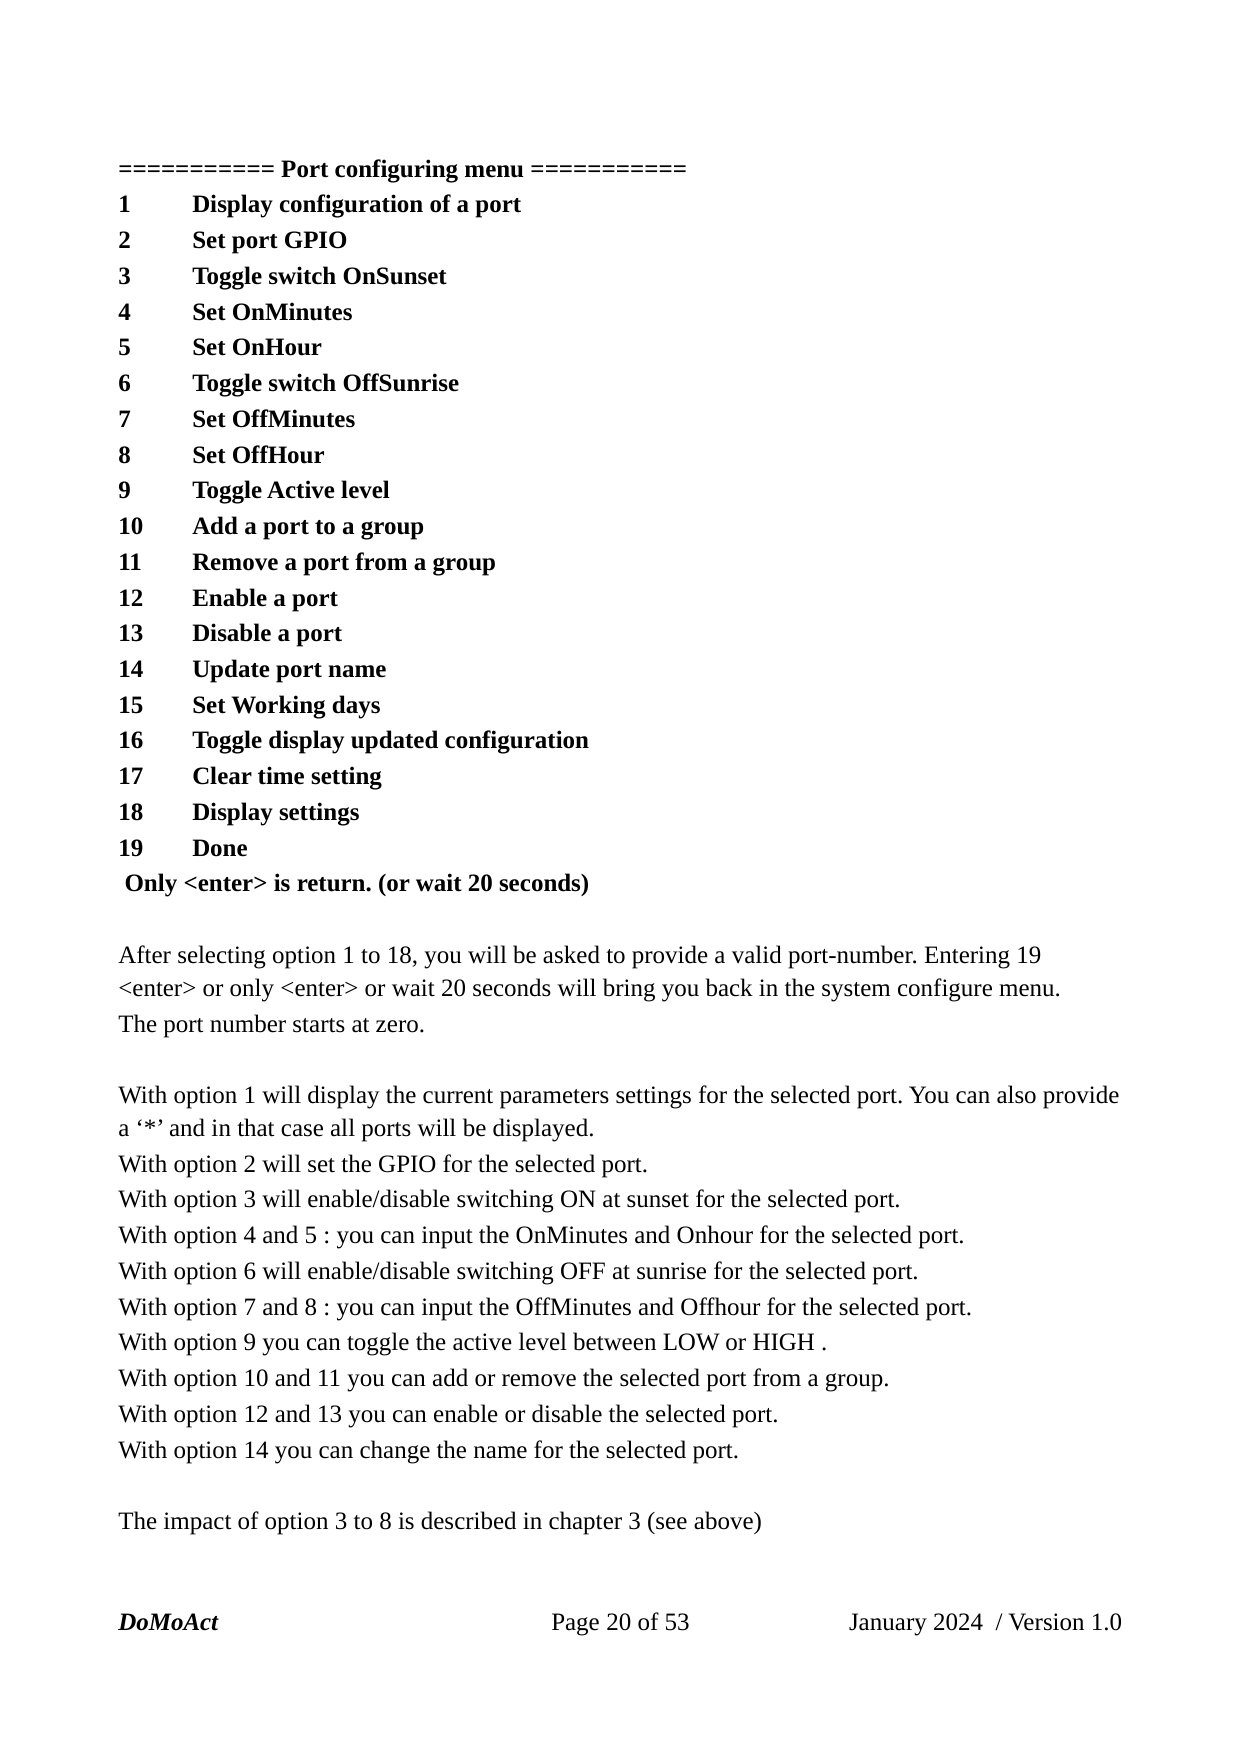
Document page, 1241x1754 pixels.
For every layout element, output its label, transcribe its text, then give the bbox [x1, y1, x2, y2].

text 9 Toggle Active level [118, 475, 1122, 504]
text 16 Toggle display updated configuration [118, 726, 1122, 754]
text After selecting option 1 to 18, you will be asked to provide a valid port-number. Entering 19 <enter> or only <enter> or wait 20 seconds will bring you back in the system configure menu. [118, 940, 1122, 1002]
text With option 10 and 11 you can add or remove the selected port from a group. [118, 1363, 1122, 1392]
text With option 1 will display the current parameters settings for the selected port. You can also provide a ‘*’ and in that case all ports will be displayed. [118, 1080, 1122, 1142]
text With option 2 will set the GPIO for the selected port. [118, 1149, 1122, 1178]
text 17 Clear time setting [118, 761, 1122, 790]
text 10 Add a port to a group [118, 511, 1122, 540]
text 3 Toggle switch OnSunset [118, 261, 1122, 290]
text With option 9 you can toggle the active level between LOW or HIGH . [118, 1327, 1122, 1356]
text 2 Set port GPIO [118, 225, 1122, 254]
text 8 Set OffHour [118, 440, 1122, 468]
text 1 Display configuration of a port [118, 189, 1122, 218]
text With option 7 and 8 : you can input the OffMinutes and Offhour for the selected port. [118, 1292, 1122, 1321]
text 13 Disable a port [118, 618, 1122, 647]
text 6 Toggle switch OffSunrise [118, 368, 1122, 397]
text 7 Set OffMinutes [118, 404, 1122, 433]
text Only <enter> is return. (or wait 20 seconds) [118, 868, 1122, 897]
text With option 6 will enable/disable switching OFF at sunrise for the selected port. [118, 1256, 1122, 1285]
text =========== Port configuring menu =========== [118, 154, 1122, 183]
text The port number starts at zero. [118, 1009, 1122, 1037]
text 14 Update port name [118, 654, 1122, 683]
text The impact of option 3 to 8 is described in chapter 3 (see above) [118, 1506, 1122, 1535]
text 4 Set OnMinutes [118, 297, 1122, 326]
text 15 Set Working days [118, 690, 1122, 718]
text 5 Set OnHour [118, 332, 1122, 361]
text With option 12 and 13 you can enable or disable the selected port. [118, 1399, 1122, 1428]
text 19 Done [118, 833, 1122, 861]
text With option 14 you can change the name for the selected port. [118, 1435, 1122, 1463]
text With option 3 will enable/disable switching ON at sunset for the selected port. [118, 1184, 1122, 1213]
text 11 Remove a port from a group [118, 547, 1122, 576]
text 18 Display settings [118, 797, 1122, 826]
text With option 4 and 5 : you can input the OnMinutes and Onhour for the selected port. [118, 1220, 1122, 1249]
text 12 Enable a port [118, 583, 1122, 611]
